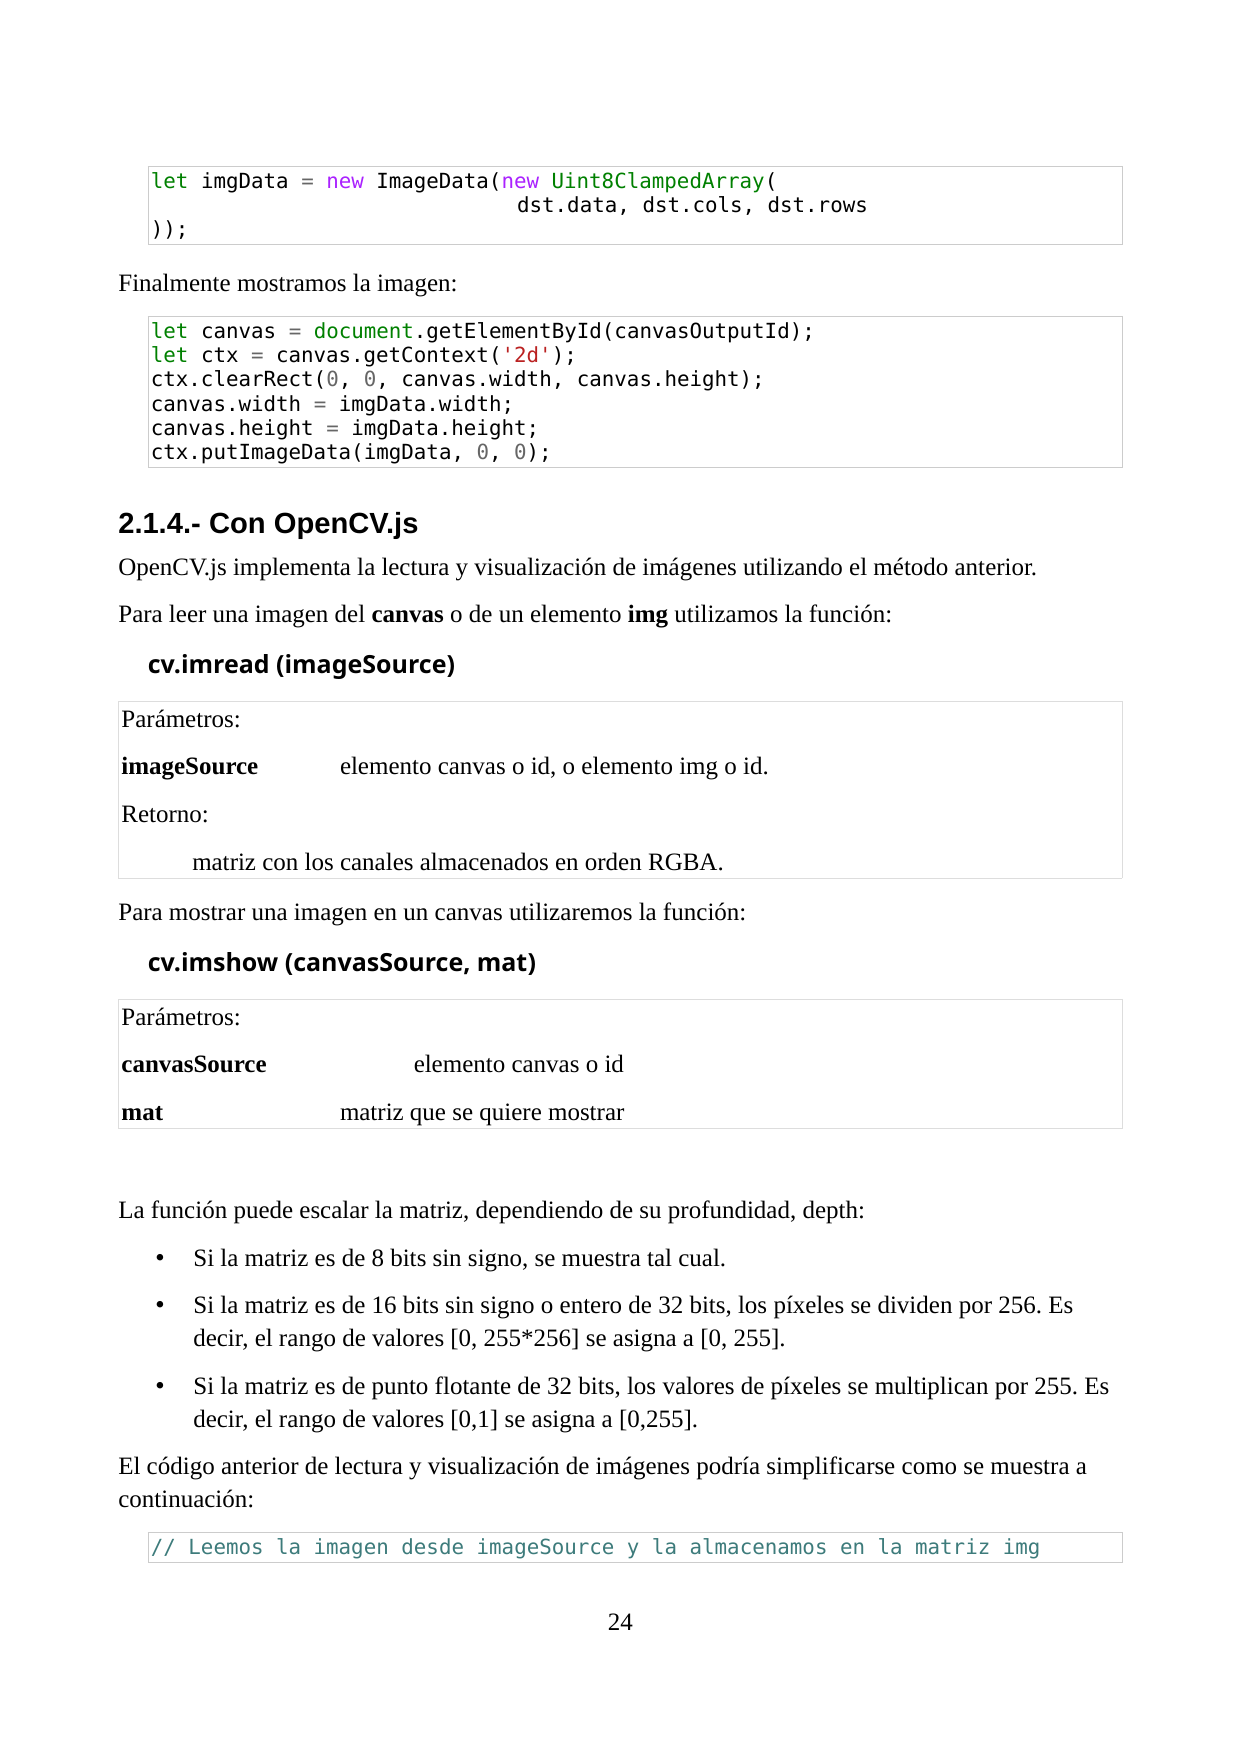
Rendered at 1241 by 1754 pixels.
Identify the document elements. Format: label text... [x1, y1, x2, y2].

list Si la matriz es de punto flotante de 32 bits, los valores de píxeles se multiplican por 255. Es decir, el rango de valores [0,1] se asigna a [0,255]. [156, 1371, 1122, 1433]
text canvas.height = imgData.height; [149, 413, 1122, 437]
text mat matriz que se quiere mostrar [119, 1094, 1122, 1128]
text // Leemos la imagen desde imageSource y la almacenamos en la matriz img [149, 1533, 1122, 1562]
text let imgData = new ImageData(new Uint8ClampedArray( [149, 167, 1122, 190]
text Finalmente mostramos la imagen: [118, 268, 1122, 297]
text Parámetros: [119, 702, 1122, 732]
text canvasSource elemento canvas o id [119, 1046, 1122, 1078]
text Para mostrar una imagen en un canvas utilizaremos la función: [118, 897, 1122, 926]
text imageSource elemento canvas o id, o elemento img o id. [119, 748, 1122, 780]
text ctx.clearRect(0, 0, canvas.width, canvas.height); [149, 364, 1122, 389]
text ctx.putImageData(imgData, 0, 0); [149, 437, 1122, 467]
text OpenCV.js implementa la lectura y visualización de imágenes utilizando el método anterior. [118, 552, 1122, 581]
text La función puede escalar la matriz, dependiendo de su profundidad, depth: [118, 1195, 1122, 1224]
text Parámetros: [119, 1000, 1122, 1030]
text cv.imread (imageSource) [148, 647, 1122, 681]
text matriz con los canales almacenados en orden RGBA. [119, 843, 1122, 878]
text Retorno: [119, 796, 1122, 828]
list Si la matriz es de 8 bits sin signo, se muestra tal cual. [156, 1243, 1122, 1271]
text dst.data, dst.cols, dst.rows [149, 190, 1122, 214]
text let ctx = canvas.getContext('2d'); [149, 340, 1122, 364]
list Si la matriz es de 16 bits sin signo o entero de 32 bits, los píxeles se dividen por 256. Es decir, el rango de valores [0, 255*256] se asigna a [0, 255]. [156, 1290, 1122, 1352]
text let canvas = document.getElementById(canvasOutputId); [149, 317, 1122, 340]
text )); [149, 214, 1122, 244]
text Para leer una imagen del canvas o de un elemento img utilizamos la función: [118, 599, 1122, 628]
text canvas.width = imgData.width; [149, 389, 1122, 413]
text cv.imshow (canvasSource, mat) [148, 945, 1122, 979]
subtitle Con OpenCV.js [118, 506, 1122, 539]
text El código anterior de lectura y visualización de imágenes podría simplificarse como se muestra a continuación: [118, 1451, 1122, 1513]
